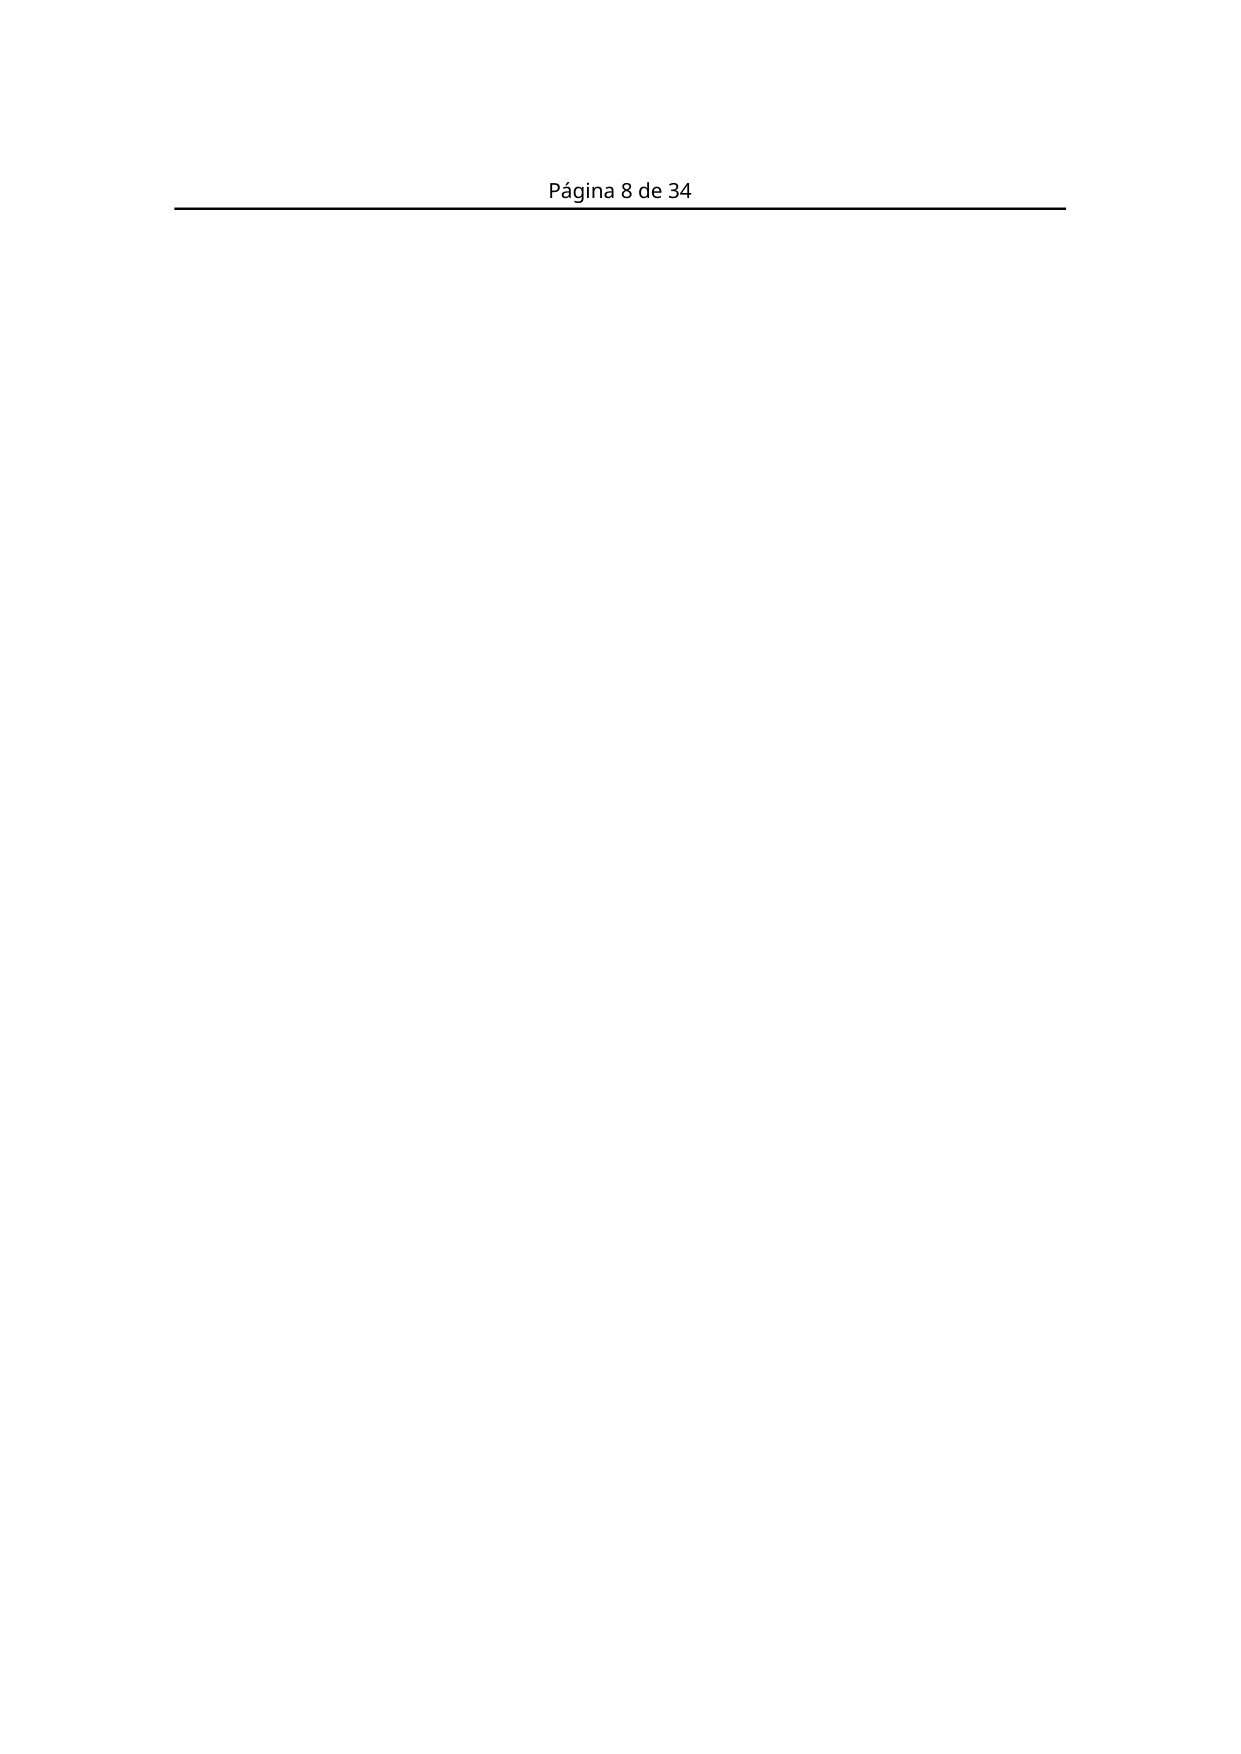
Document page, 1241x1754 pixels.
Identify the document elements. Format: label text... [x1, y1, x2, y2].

text Página 8 de 34 [150, 176, 1089, 204]
